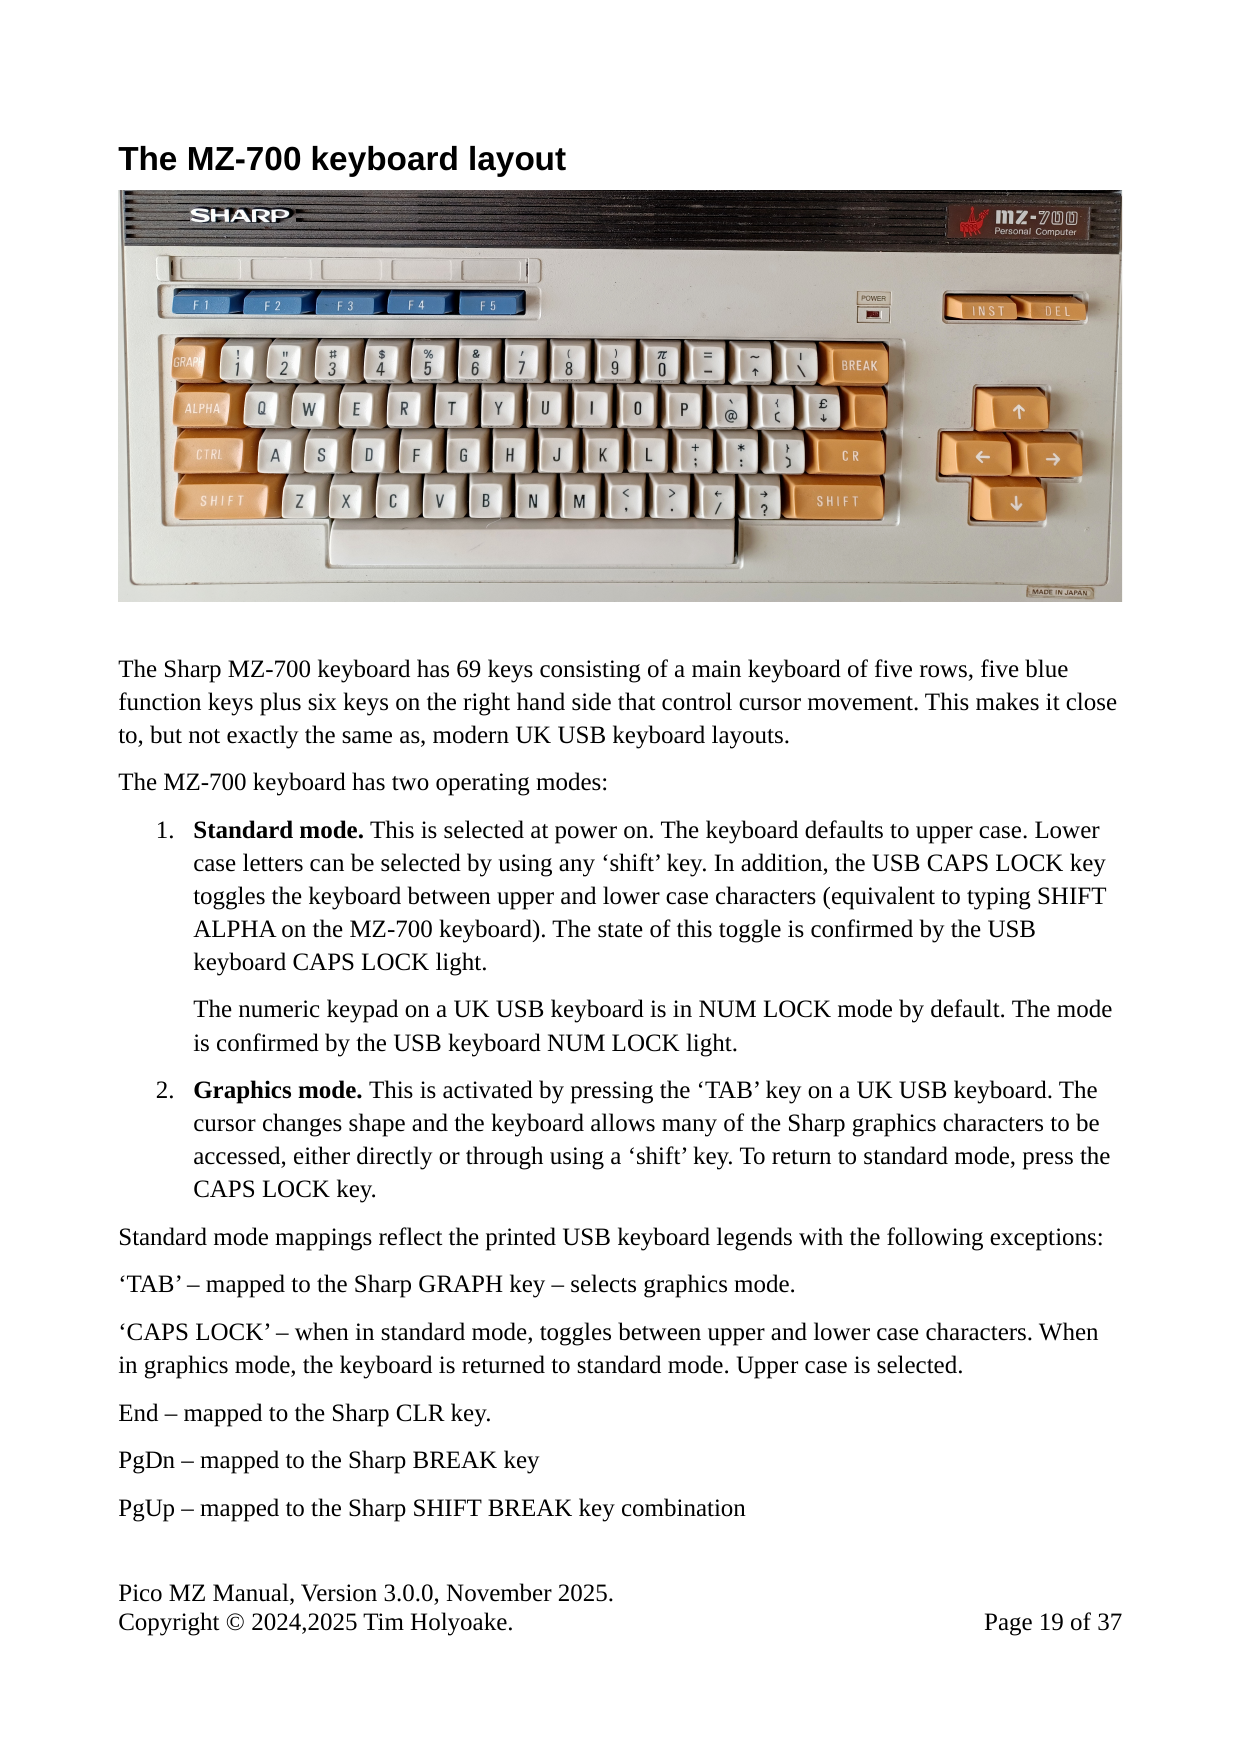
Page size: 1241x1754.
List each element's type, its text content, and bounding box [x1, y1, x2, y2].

text PgDn – mapped to the Sharp BREAK key [118, 1445, 1122, 1474]
text The MZ-700 keyboard has two operating modes: [118, 767, 1122, 796]
list Standard mode. This is selected at power on. The keyboard defaults to upper case. Lower case letters can be selected by using any ‘shift’ key. In addition, the USB CAPS LOCK key toggles the keyboard between upper and lower case characters (equivalent to typing SHIFT ALPHA on the MZ-700 keyboard). The state of this toggle is confirmed by the USB keyboard CAPS LOCK light. [156, 815, 1122, 976]
text End – mapped to the Sharp CLR key. [118, 1398, 1122, 1426]
subtitle The MZ-700 keyboard layout [118, 139, 1122, 177]
list Graphics mode. This is activated by pressing the ‘TAB’ key on a UK USB keyboard. The cursor changes shape and the keyboard allows many of the Sharp graphics characters to be accessed, either directly or through using a ‘shift’ key. To return to standard mode, press the CAPS LOCK key. [156, 1075, 1122, 1203]
text The Sharp MZ-700 keyboard has 69 keys consisting of a main keyboard of five rows, five blue function keys plus six keys on the right hand side that control cursor movement. This makes it close to, but not exactly the same as, modern UK USB keyboard layouts. [118, 654, 1122, 748]
list The numeric keypad on a UK USB keyboard is in NUM LOCK mode by default. The mode is confirmed by the USB keyboard NUM LOCK light. [156, 994, 1122, 1056]
picture [118, 190, 1123, 602]
text Standard mode mappings reflect the printed USB keyboard legends with the following exceptions: [118, 1222, 1122, 1251]
text PgUp – mapped to the Sharp SHIFT BREAK key combination [118, 1493, 1122, 1522]
text ‘TAB’ – mapped to the Sharp GRAPH key – selects graphics mode. [118, 1269, 1122, 1298]
text ‘CAPS LOCK’ – when in standard mode, toggles between upper and lower case characters. When in graphics mode, the keyboard is returned to standard mode. Upper case is selected. [118, 1317, 1122, 1379]
